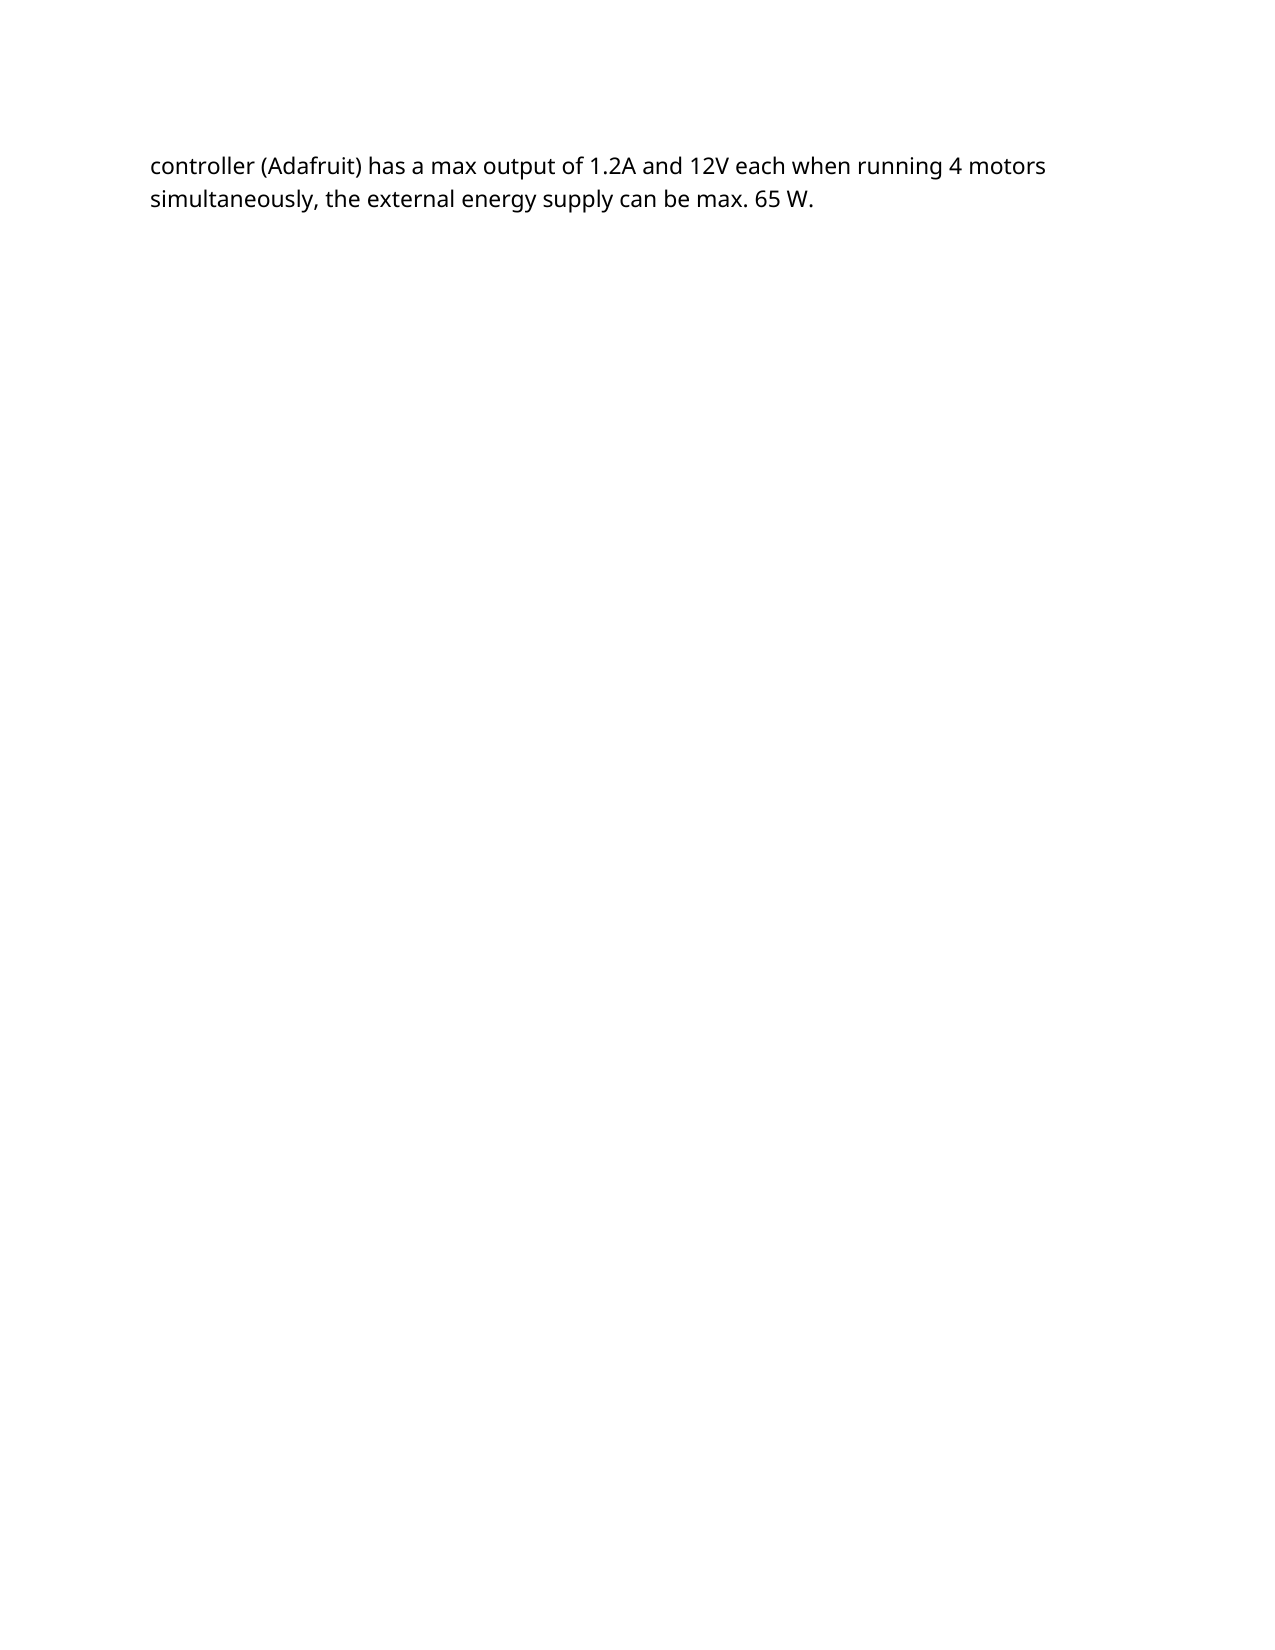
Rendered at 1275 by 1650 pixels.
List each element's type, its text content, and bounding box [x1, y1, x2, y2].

text controller (Adafruit) has a max output of 1.2A and 12V each when running 4 motors simultaneously, the external energy supply can be max. 65 W. [150, 150, 1125, 214]
